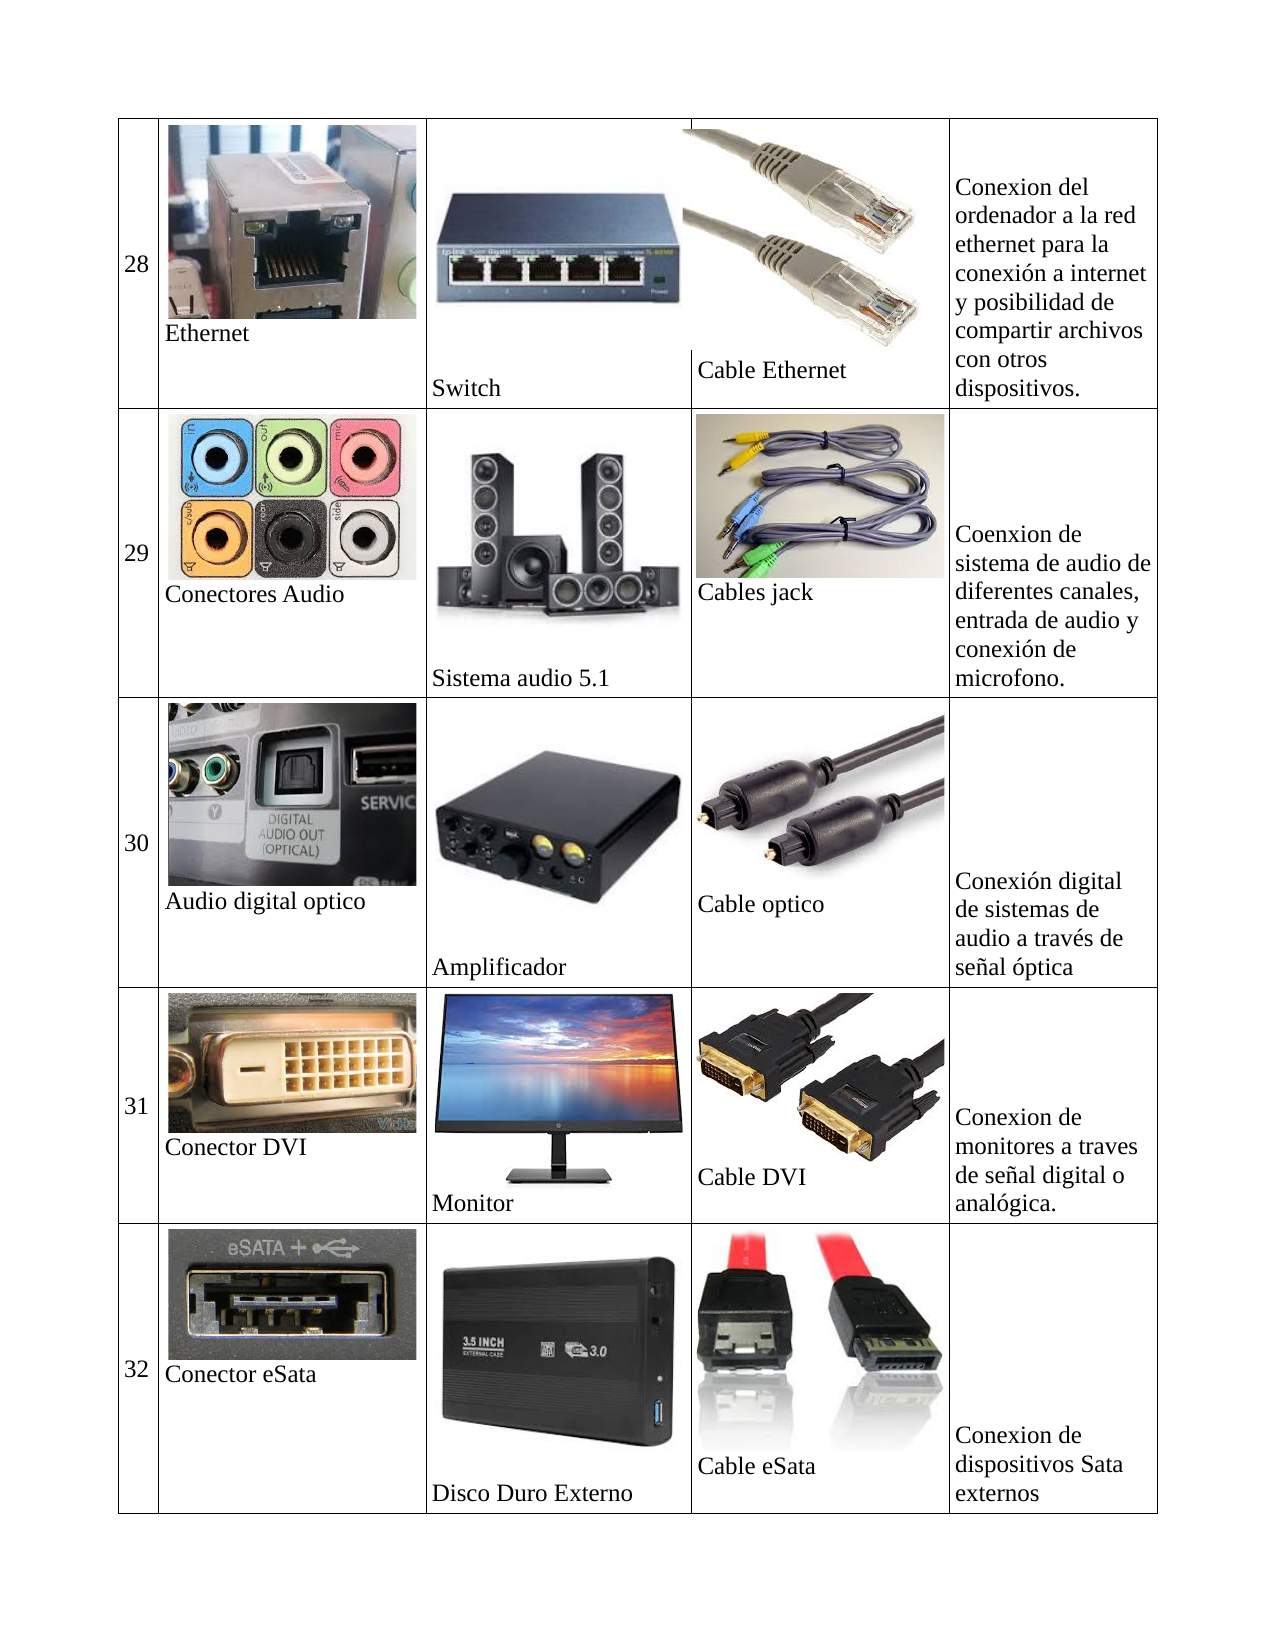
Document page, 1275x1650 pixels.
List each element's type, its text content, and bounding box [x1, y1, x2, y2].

table_cell Conexion de dispositivos Sata externos [950, 1224, 1157, 1512]
picture [168, 125, 417, 319]
table_cell Coenxion de sistema de audio de diferentes canales, entrada de audio y conexión de microfono. [950, 409, 1157, 697]
table_cell Conector eSata [159, 1224, 426, 1512]
picture [696, 993, 945, 1162]
table_cell Amplificador [427, 698, 691, 987]
picture [434, 1229, 683, 1478]
table_cell 32 [119, 1224, 158, 1512]
table_cell Disco Duro Externo [427, 1224, 691, 1512]
table_cell 29 [119, 409, 158, 697]
table_cell Conexion de monitores a traves de señal digital o analógica. [950, 988, 1157, 1223]
table_cell Cables jack [692, 409, 949, 697]
table_cell Conector DVI [159, 988, 426, 1223]
picture [696, 414, 945, 578]
table_cell Conexion del ordenador a la red ethernet para la conexión a internet y posibilidad de compartir archivos con otros dispositivos. [950, 119, 1157, 408]
table_cell Cable optico [692, 698, 949, 987]
table_cell Audio digital optico [159, 698, 426, 987]
picture [434, 125, 931, 374]
table_cell Sistema audio 5.1 [427, 409, 691, 697]
picture [434, 993, 683, 1189]
picture [168, 993, 417, 1133]
picture [696, 1229, 945, 1451]
picture [168, 1229, 417, 1360]
table_cell Monitor [427, 988, 691, 1223]
table_cell Conexión digital de sistemas de audio a través de señal óptica [950, 698, 1157, 987]
picture [168, 703, 417, 886]
table_cell 31 [119, 988, 158, 1223]
table_cell 30 [119, 698, 158, 987]
table_cell Cable DVI [692, 988, 949, 1223]
picture [696, 703, 945, 889]
table_cell 28 [119, 119, 158, 408]
table_cell Cable Ethernet [692, 119, 949, 408]
table_cell Switch [427, 119, 691, 408]
table_cell Ethernet [159, 119, 426, 408]
picture [168, 414, 417, 580]
table_cell Conectores Audio [159, 409, 426, 697]
picture [434, 414, 683, 663]
table_cell Cable eSata [692, 1224, 949, 1512]
picture [434, 703, 683, 952]
